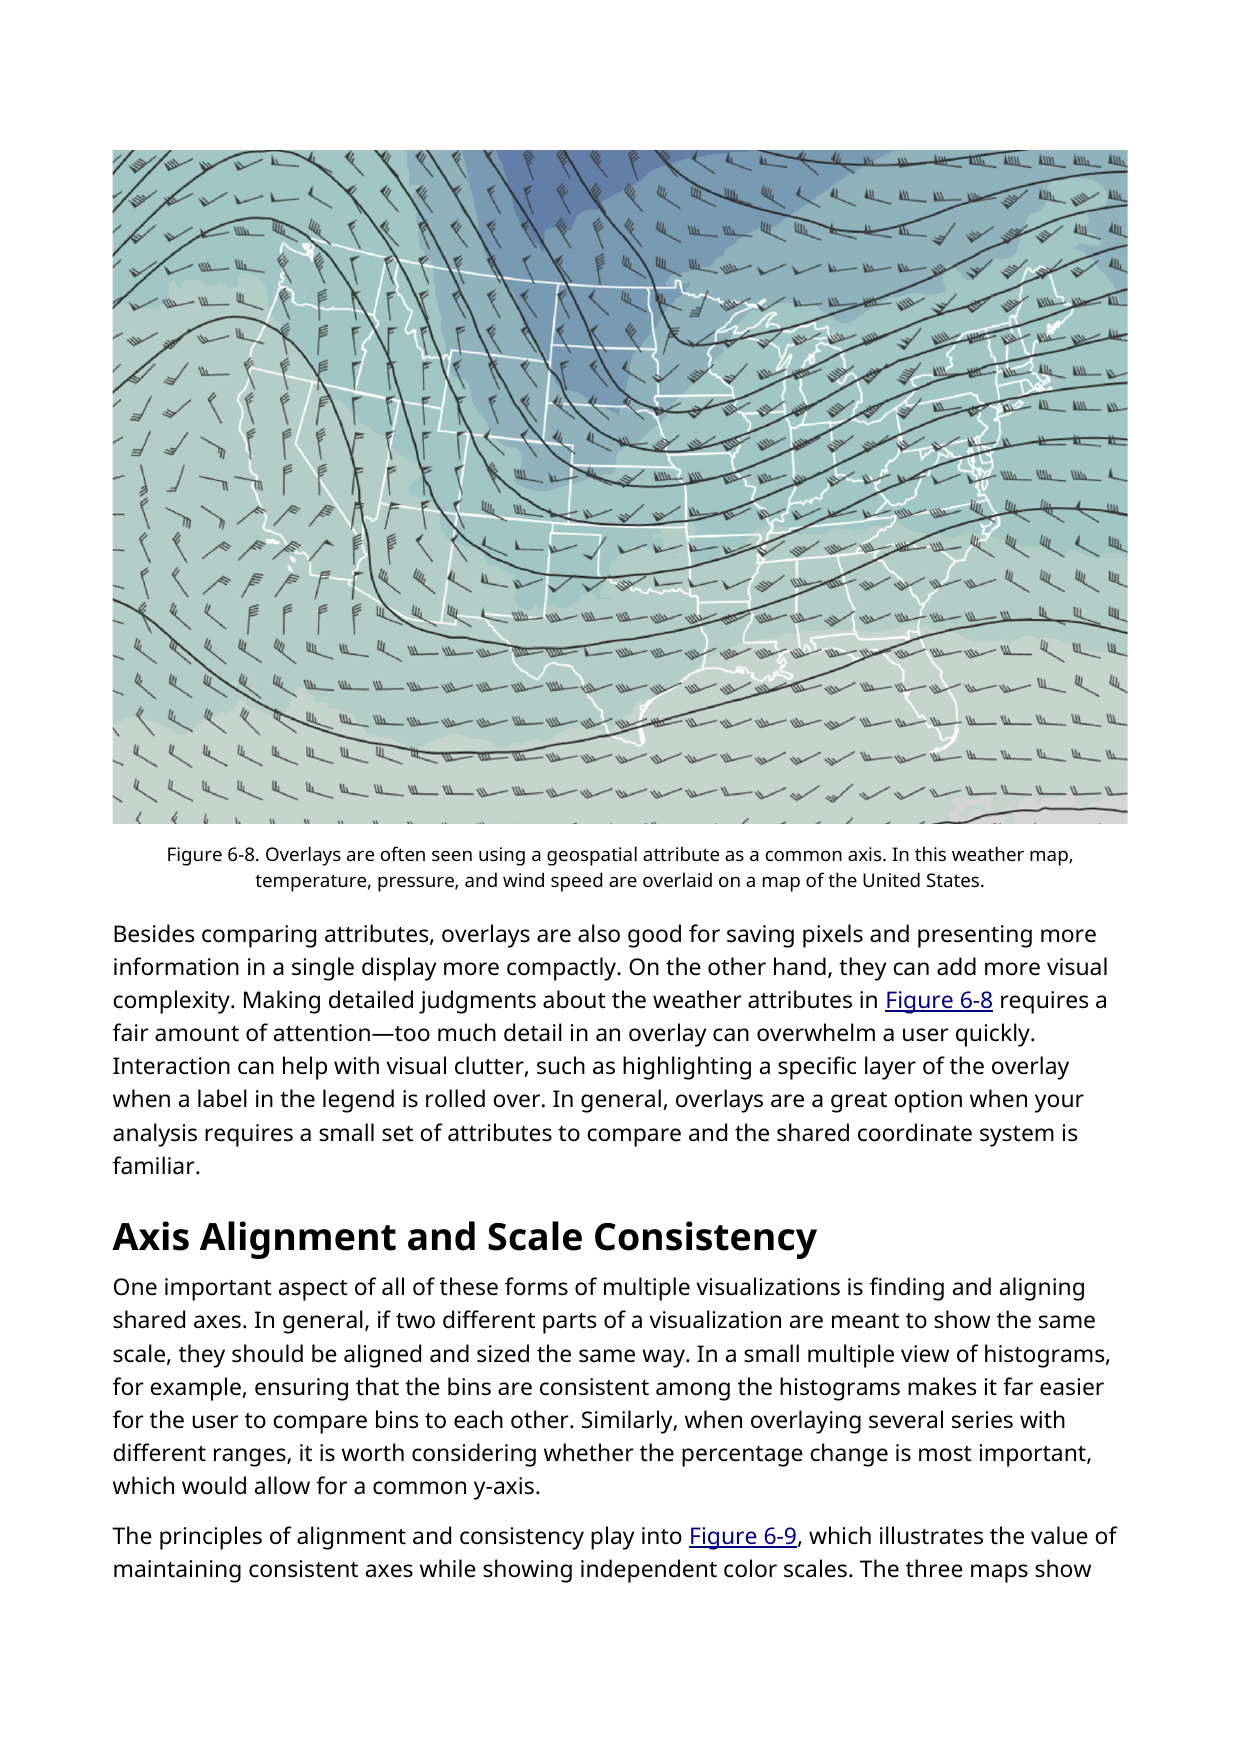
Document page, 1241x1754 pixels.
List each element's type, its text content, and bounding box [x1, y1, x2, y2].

text Besides comparing attributes, overlays are also good for saving pixels and presenting more information in a single display more compactly. On the other hand, they can add more visual complexity. Making detailed judgments about the weather attributes in Figure 6-8 requires a fair amount of attention—too much detail in an overlay can overwhelm a user quickly. Interaction can help with visual clutter, such as highlighting a specific layer of the overlay when a label in the legend is rolled over. In general, overlays are a great option when your analysis requires a small set of attributes to compare and the shared coordinate system is familiar. [112, 918, 1128, 1181]
subtitle Figure 6-8. Overlays are often seen using a geospatial attribute as a common axis. In this weather map, temperature, pressure, and wind speed are overlaid on a map of the United States. [142, 842, 1098, 893]
subtitle Axis Alignment and Scale Consistency [112, 1210, 1128, 1261]
text The principles of alignment and consistency play into Figure 6-9, which illustrates the value of maintaining consistent axes while showing independent color scales. The three maps show [112, 1520, 1128, 1584]
text One important aspect of all of these forms of multiple visualizations is finding and aligning shared axes. In general, if two different parts of a visualization are meant to show the same scale, they should be aligned and sized the same way. In a small multiple view of histograms, for example, ensuring that the bins are consistent among the histograms makes it far easier for the user to compare bins to each other. Similarly, when overlaying several series with different ranges, it is worth considering whether the percentage change is most important, which would allow for a common y-axis. [112, 1271, 1128, 1501]
